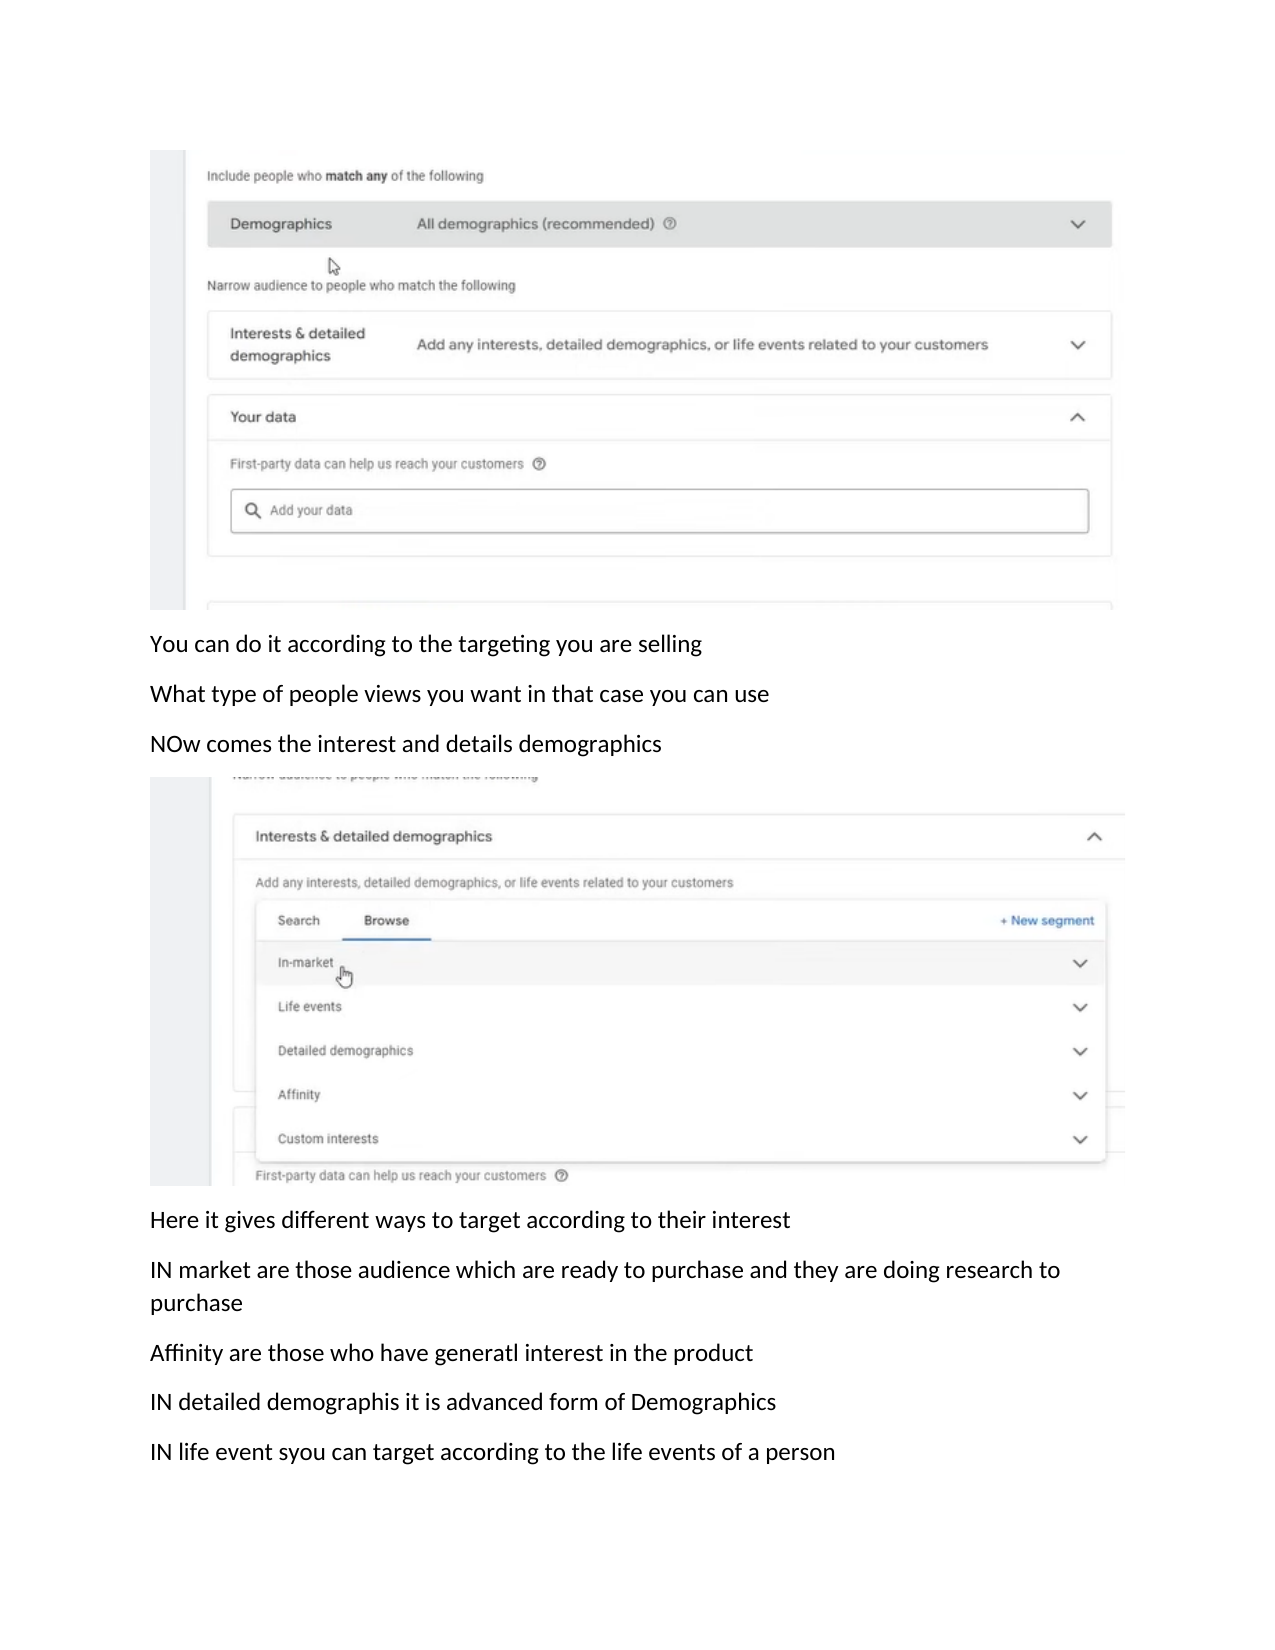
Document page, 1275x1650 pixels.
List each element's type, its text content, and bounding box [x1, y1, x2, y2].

text IN market are those audience which are ready to purchase and they are doing research to purchase [150, 1254, 1125, 1318]
text IN detailed demographis it is advanced form of Demographics [150, 1386, 1125, 1417]
picture [150, 150, 1125, 610]
text Here it gives different ways to target according to their interest [150, 1204, 1125, 1235]
text What type of people views you want in that case you can use [150, 678, 1125, 709]
text Affinity are those who have generatl interest in the product [150, 1337, 1125, 1367]
text You can do it according to the targeting you are selling [150, 628, 1125, 659]
text IN life event syou can target according to the life events of a person [150, 1436, 1125, 1466]
picture [150, 777, 1125, 1186]
text NOw comes the interest and details demographics [150, 728, 1125, 758]
